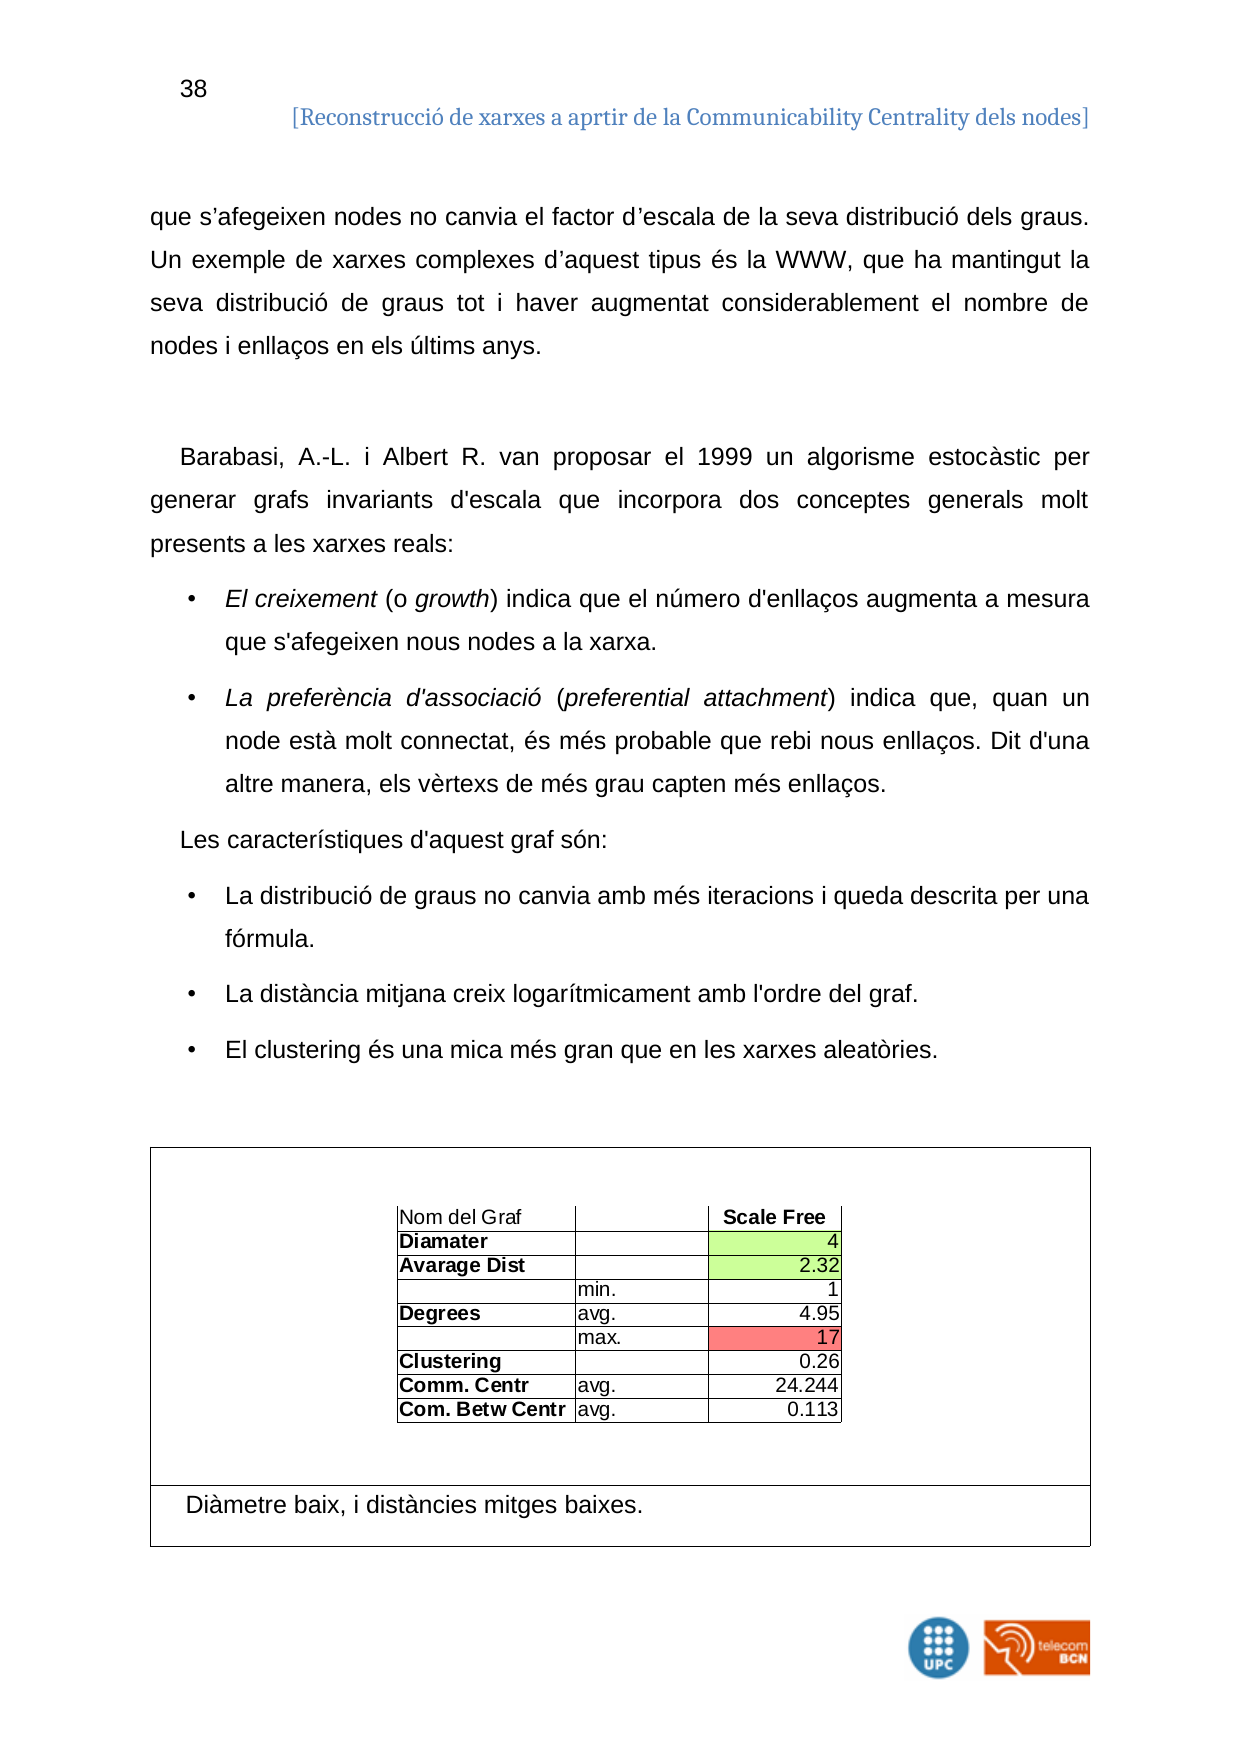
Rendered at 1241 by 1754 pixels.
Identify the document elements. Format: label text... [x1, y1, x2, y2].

text Les característiques d'aquest graf són: [150, 825, 1090, 854]
list El clustering és una mica més gran que en les xarxes aleatòries. [187, 1035, 1090, 1064]
list La distància mitjana creix logarítmicament amb l'ordre del graf. [187, 979, 1090, 1008]
table_cell Diàmetre baix, i distàncies mitges baixes. [151, 1486, 1090, 1546]
list La preferència d'associació (preferential attachment) indica que, quan un node està molt connectat, és més probable que rebi nous enllaços. Dit d'una altre manera, els vèrtexs de més grau capten més enllaços. [187, 683, 1090, 798]
text Barabasi, A.-L. i Albert R. van proposar el 1999 un algorisme estocàstic per generar grafs invariants d'escala que incorpora dos conceptes generals molt presents a les xarxes reals: [150, 442, 1090, 557]
table_header [151, 1148, 1090, 1484]
picture [904, 1614, 1091, 1681]
list La distribució de graus no canvia amb més iteracions i queda descrita per una fórmula. [187, 881, 1090, 953]
list El creixement (o growth) indica que el número d'enllaços augmenta a mesura que s'afegeixen nous nodes a la xarxa. [187, 584, 1090, 656]
text que s’afegeixen nodes no canvia el factor d’escala de la seva distribució dels graus. Un exemple de xarxes complexes d’aquest tipus és la WWW, que ha mantingut la seva distribució de graus tot i haver augmentat considerablement el nombre de nodes i enllaços en els últims anys. [150, 202, 1090, 360]
